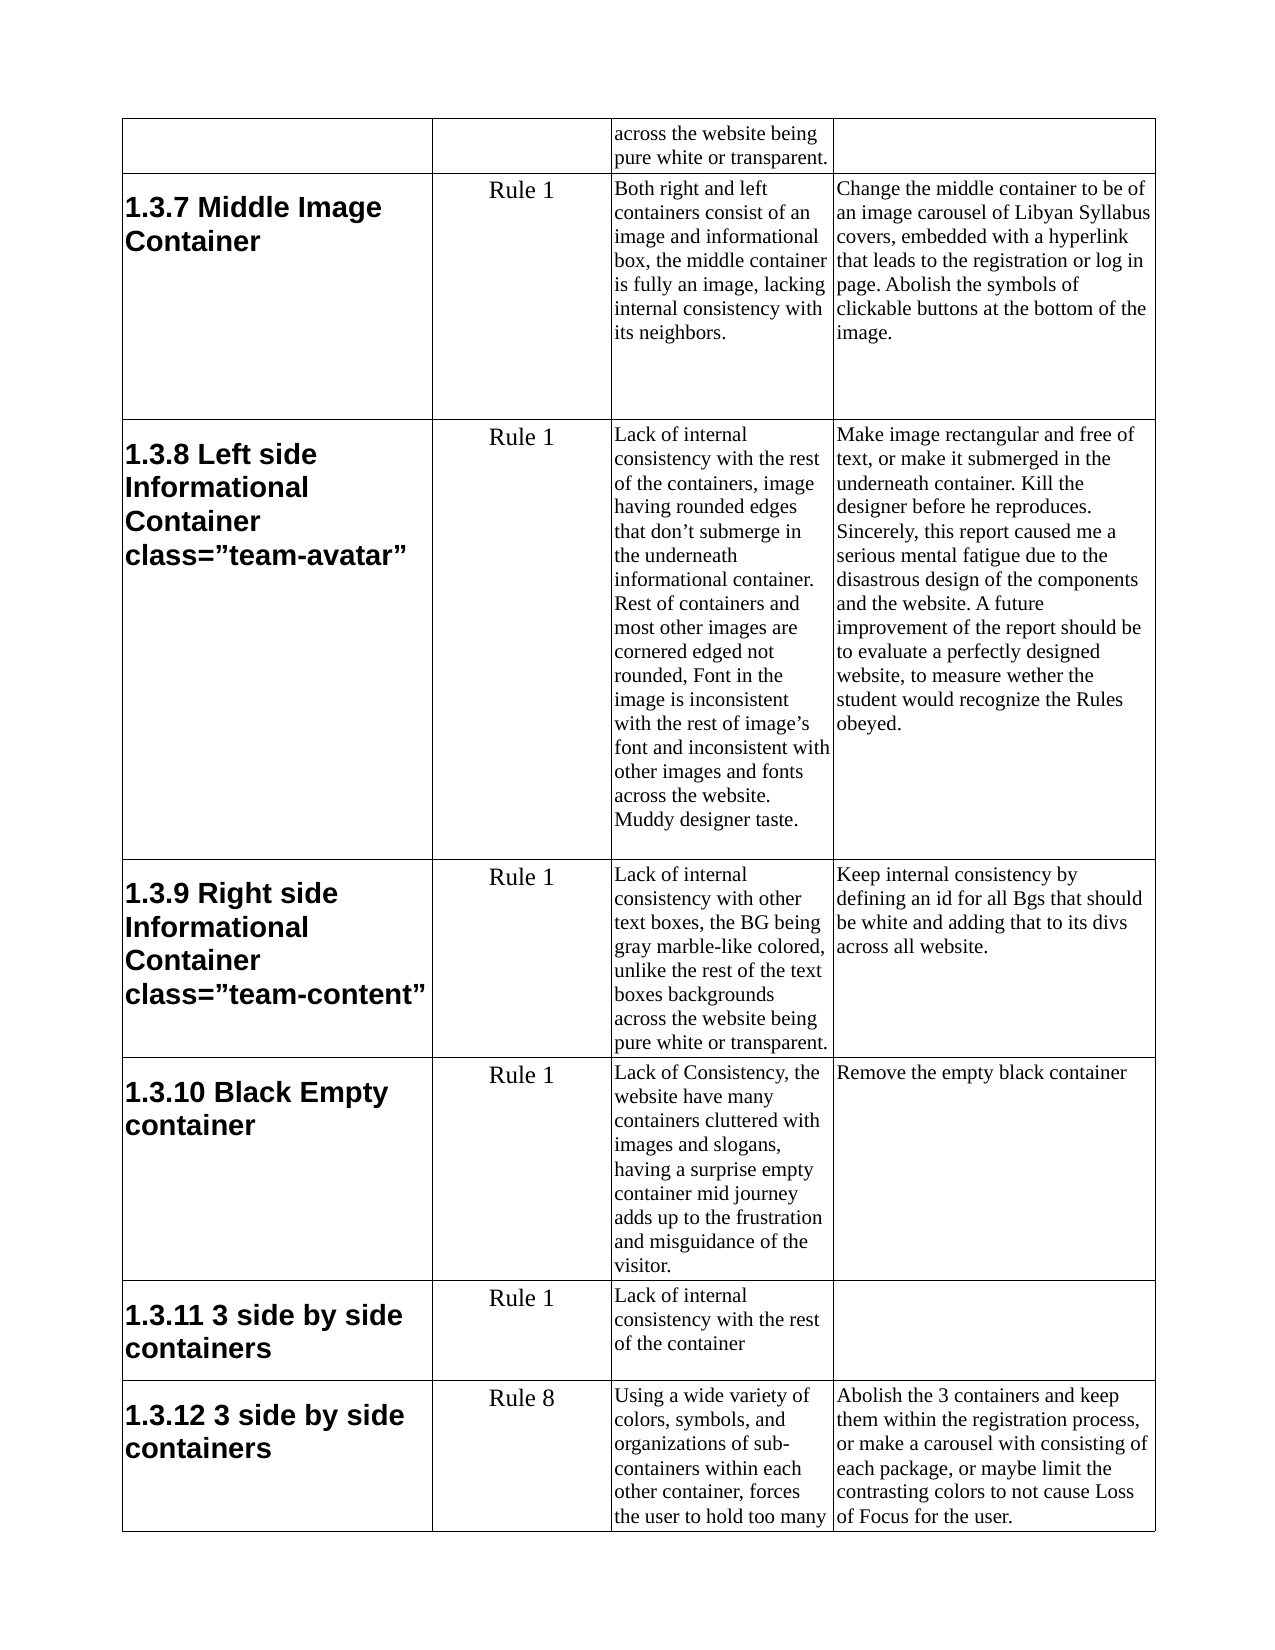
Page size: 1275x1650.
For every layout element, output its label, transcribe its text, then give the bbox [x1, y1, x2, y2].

table_cell Keep internal consistency by defining an id for all Bgs that should be white and adding that to its divs across all website. [834, 860, 1155, 1057]
table_cell Lack of internal consistency with the rest of the containers, image having rounded edges that don’t submerge in the underneath informational container. Rest of containers and most other images are cornered edged not rounded, Font in the image is inconsistent with the rest of image’s font and inconsistent with other images and fonts across the website. Muddy designer taste. [612, 420, 833, 858]
table_cell 1.3.12 3 side by side containers [123, 1381, 432, 1531]
table_cell across the website being pure white or transparent. [612, 119, 833, 172]
table_cell Make image rectangular and free of text, or make it submerged in the underneath container. Kill the designer before he reproduces. Sincerely, this report caused me a serious mental fatigue due to the disastrous design of the components and the website. A future improvement of the report should be to evaluate a perfectly designed website, to measure wether the student would recognize the Rules obeyed. [834, 420, 1155, 858]
table_cell [834, 119, 1155, 172]
table_cell [834, 1281, 1155, 1380]
table_cell Change the middle container to be of an image carousel of Libyan Syllabus covers, embedded with a hyperlink that leads to the registration or log in page. Abolish the symbols of clickable buttons at the bottom of the image. [834, 174, 1155, 419]
table_cell Rule 1 [433, 174, 611, 419]
table_cell Rule 1 [433, 860, 611, 1057]
table_cell Rule 1 [433, 420, 611, 858]
table_cell Remove the empty black container [834, 1058, 1155, 1280]
table_cell 1.3.10 Black Empty container [123, 1058, 432, 1280]
table_cell 1.3.11 3 side by side containers [123, 1281, 432, 1380]
table_cell Abolish the 3 containers and keep them within the registration process, or make a carousel with consisting of each package, or maybe limit the contrasting colors to not cause Loss of Focus for the user. [834, 1381, 1155, 1531]
table_cell 1.3.8 Left side Informational Container class=”team-avatar” [123, 420, 432, 858]
table_cell Lack of Consistency, the website have many containers cluttered with images and slogans, having a surprise empty container mid journey adds up to the frustration and misguidance of the visitor. [612, 1058, 833, 1280]
table_cell Rule 1 [433, 1058, 611, 1280]
table_cell Rule 8 [433, 1381, 611, 1531]
table_cell 1.3.9 Right side Informational Container class=”team-content” [123, 860, 432, 1057]
table_cell [123, 119, 432, 172]
table_cell Lack of internal consistency with other text boxes, the BG being gray marble-like colored, unlike the rest of the text boxes backgrounds across the website being pure white or transparent. [612, 860, 833, 1057]
table_cell Rule 1 [433, 1281, 611, 1380]
table_cell [433, 119, 611, 172]
table_cell Both right and left containers consist of an image and informational box, the middle container is fully an image, lacking internal consistency with its neighbors. [612, 174, 833, 419]
table_cell Lack of internal consistency with the rest of the container [612, 1281, 833, 1380]
table_cell 1.3.7 Middle Image Container [123, 174, 432, 419]
table_cell Using a wide variety of colors, symbols, and organizations of sub-containers within each other container, forces the user to hold too many [612, 1381, 833, 1531]
